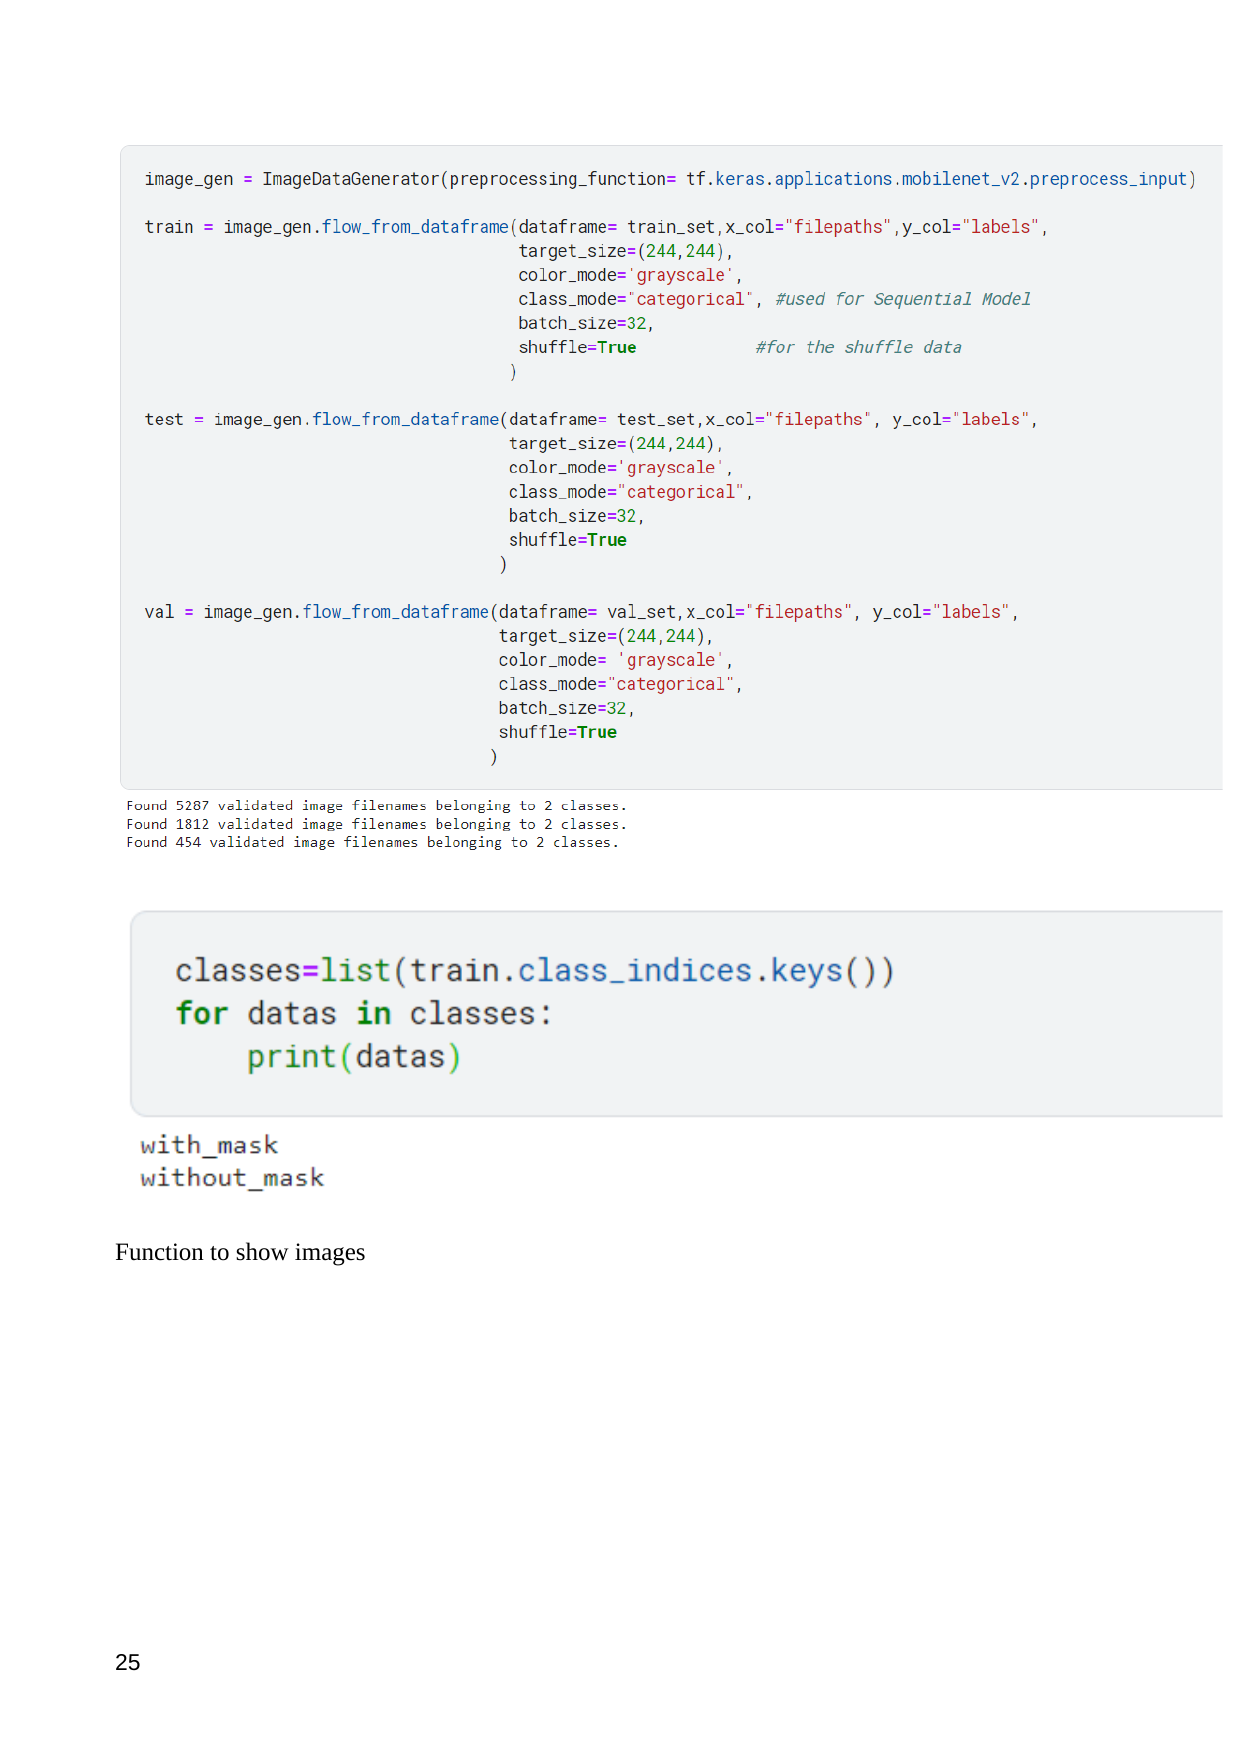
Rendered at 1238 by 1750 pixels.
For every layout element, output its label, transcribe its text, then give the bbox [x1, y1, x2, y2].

text Function to show images [115, 1237, 1133, 1265]
picture [115, 892, 1223, 1200]
picture [115, 141, 1223, 856]
